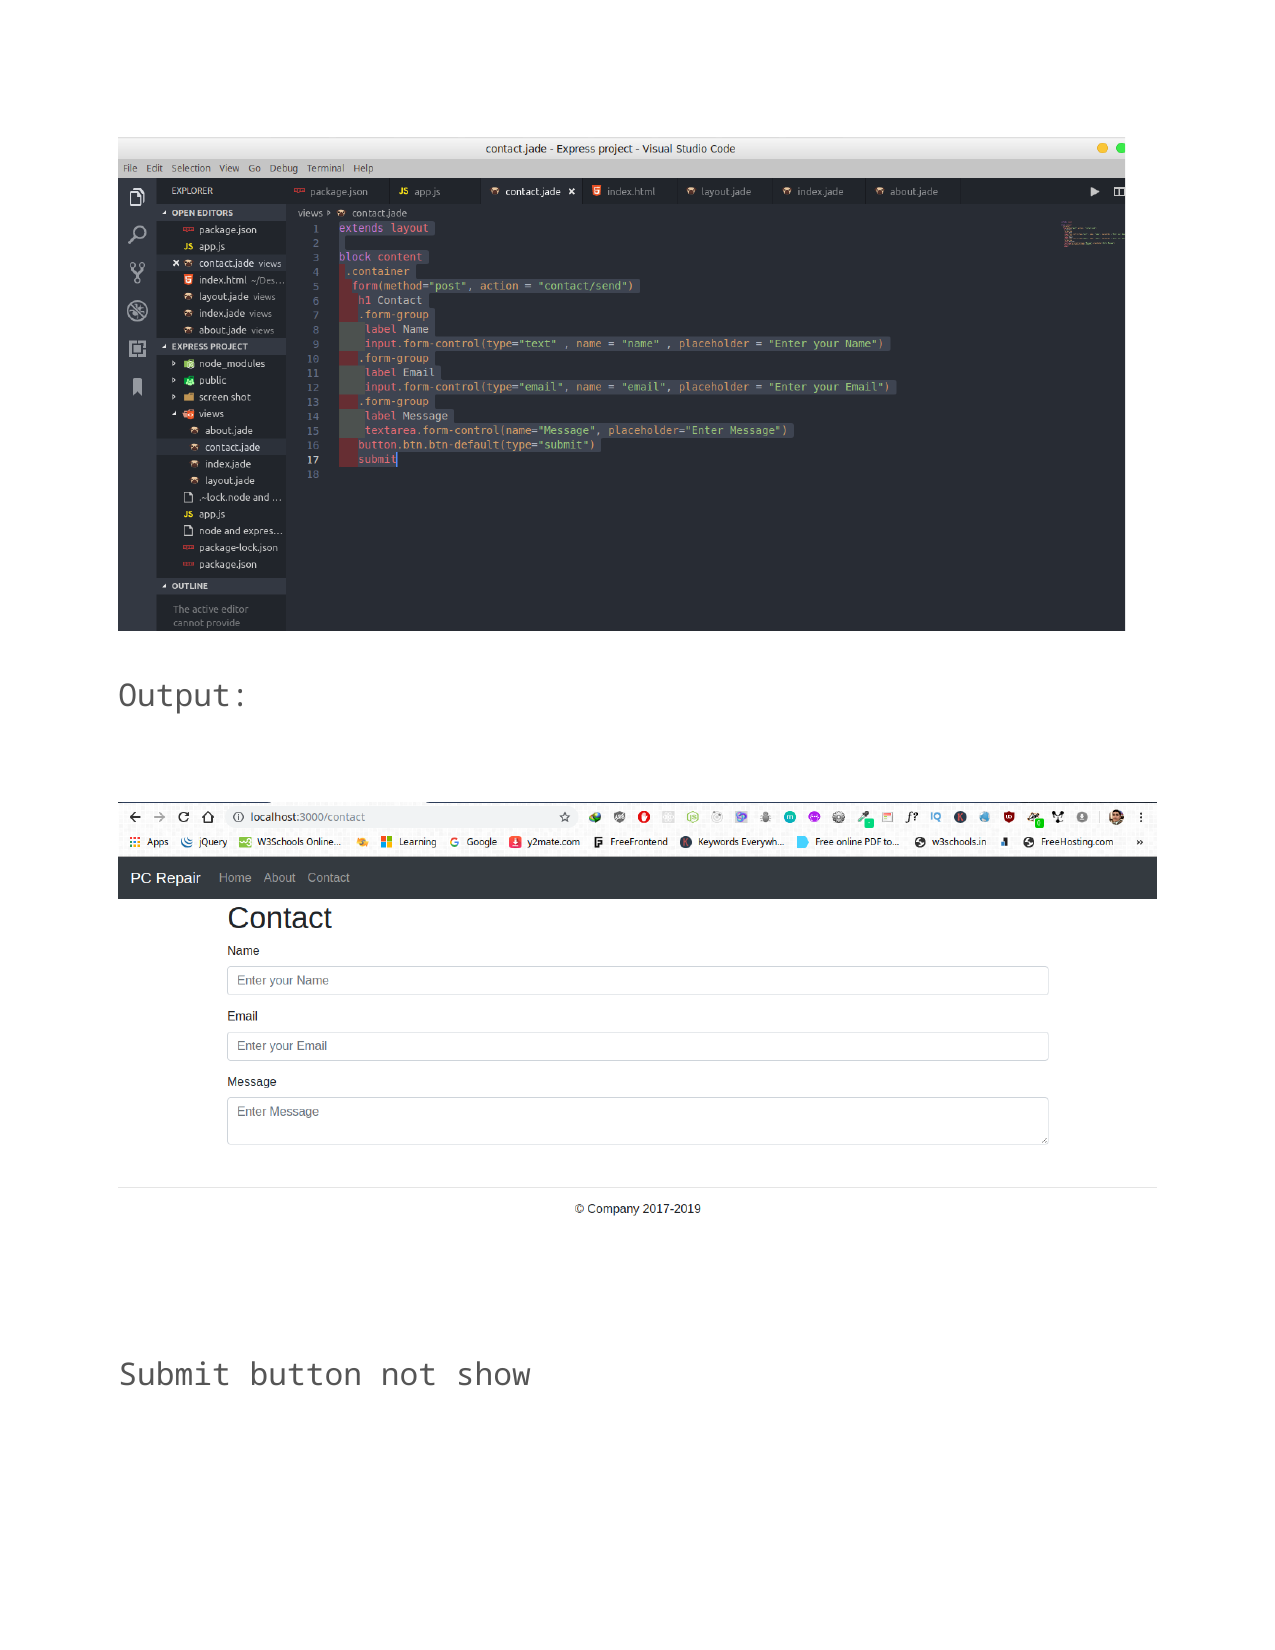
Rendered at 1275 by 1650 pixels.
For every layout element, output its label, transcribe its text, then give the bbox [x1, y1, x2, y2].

text Submit button not show [118, 1352, 1157, 1394]
text Output: [118, 673, 1157, 716]
picture [118, 802, 1146, 1267]
picture [118, 137, 1125, 631]
